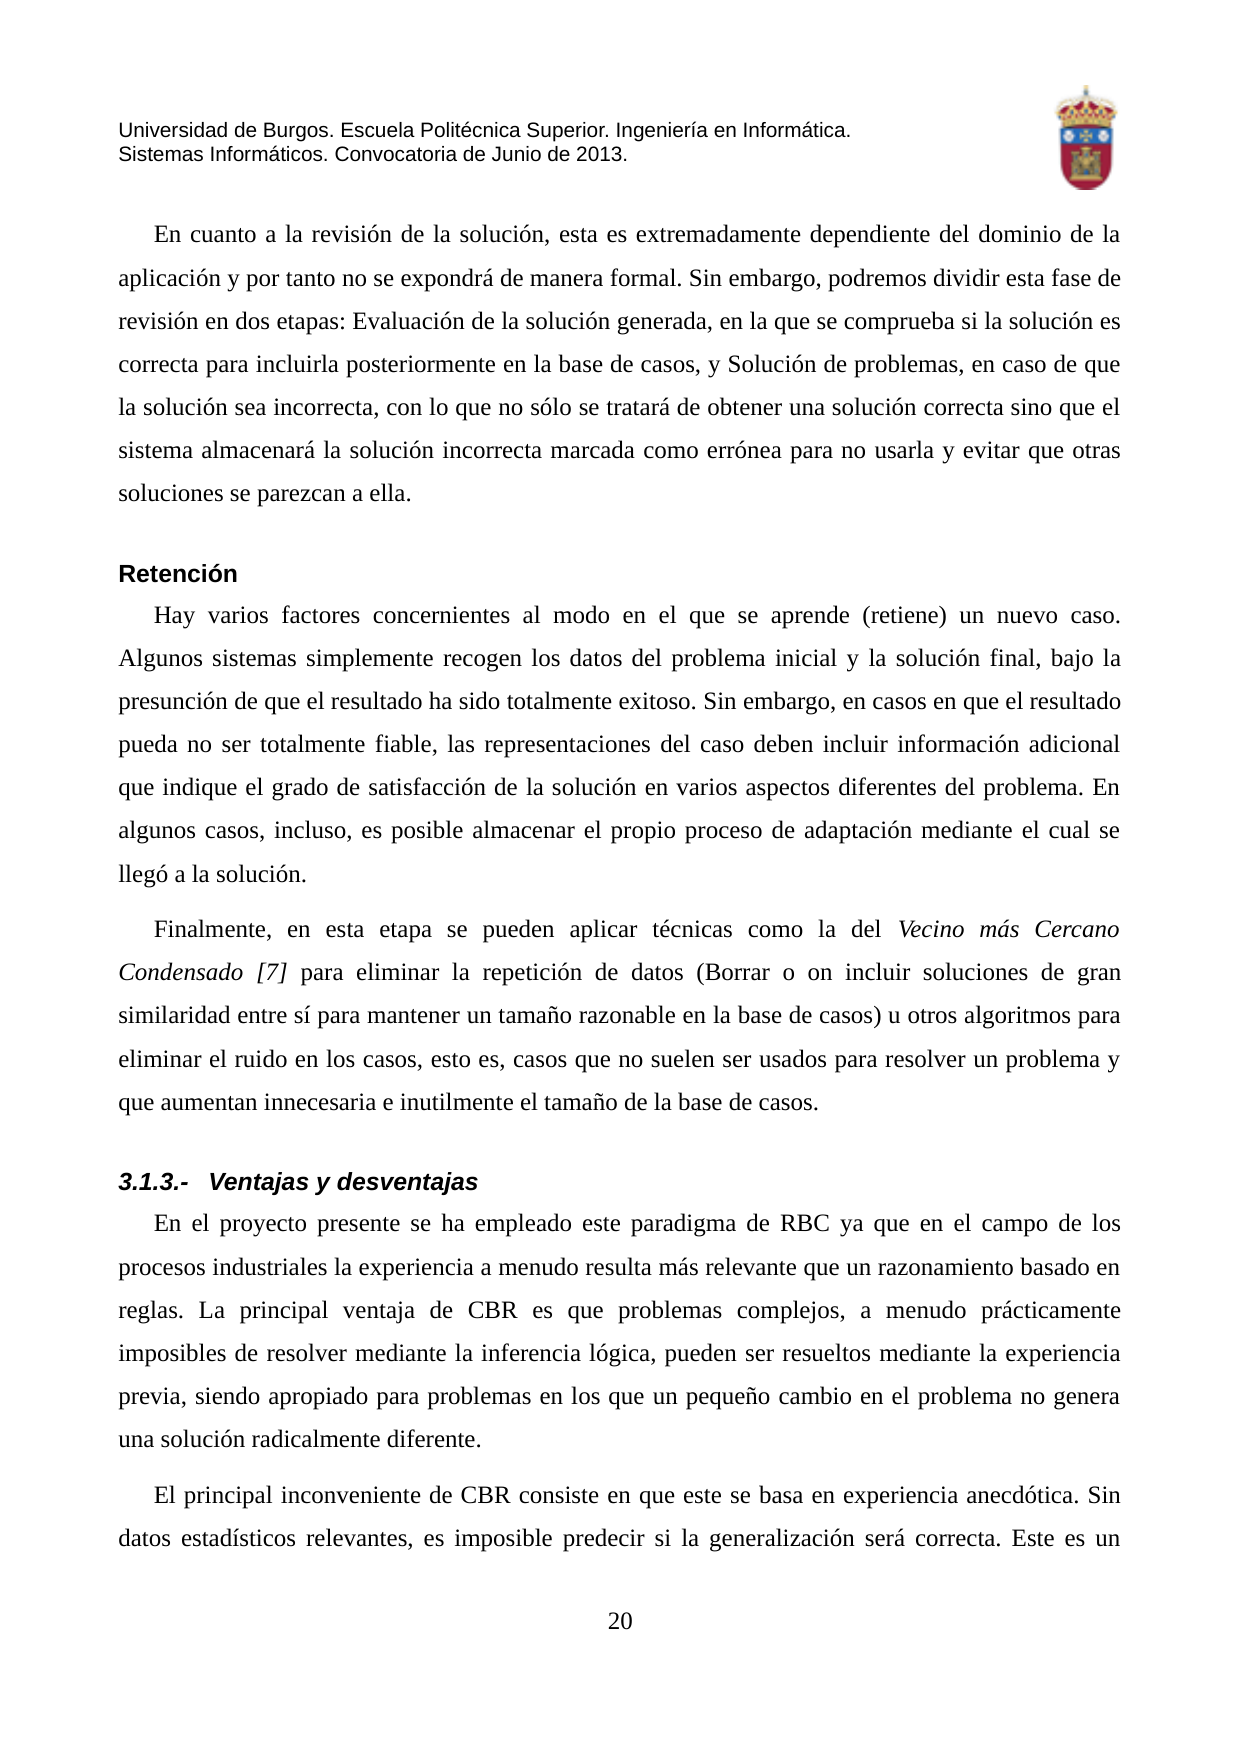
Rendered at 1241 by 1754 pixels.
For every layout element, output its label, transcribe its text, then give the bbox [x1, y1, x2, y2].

subtitle Retención [118, 559, 1122, 587]
text En cuanto a la revisión de la solución, esta es extremadamente dependiente del dominio de la aplicación y por tanto no se expondrá de manera formal. Sin embargo, podremos dividir esta fase de revisión en dos etapas: Evaluación de la solución generada, en la que se comprueba si la solución es correcta para incluirla posteriormente en la base de casos, y Solución de problemas, en caso de que la solución sea incorrecta, con lo que no sólo se tratará de obtener una solución correcta sino que el sistema almacenará la solución incorrecta marcada como errónea para no usarla y evitar que otras soluciones se parezcan a ella. [118, 219, 1122, 507]
text Hay varios factores concernientes al modo en el que se aprende (retiene) un nuevo caso. Algunos sistemas simplemente recogen los datos del problema inicial y la solución final, bajo la presunción de que el resultado ha sido totalmente exitoso. Sin embargo, en casos en que el resultado pueda no ser totalmente fiable, las representaciones del caso deben incluir información adicional que indique el grado de satisfacción de la solución en varios aspectos diferentes del problema. En algunos casos, incluso, es posible almacenar el propio proceso de adaptación mediante el cual se llegó a la solución. [118, 600, 1122, 887]
text En el proyecto presente se ha empleado este paradigma de RBC ya que en el campo de los procesos industriales la experiencia a menudo resulta más relevante que un razonamiento basado en reglas. La principal ventaja de CBR es que problemas complejos, a menudo prácticamente imposibles de resolver mediante la inferencia lógica, pueden ser resueltos mediante la experiencia previa, siendo apropiado para problemas en los que un pequeño cambio en el problema no genera una solución radicalmente diferente. [118, 1208, 1122, 1453]
subtitle Ventajas y desventajas [118, 1167, 1122, 1196]
picture [1053, 85, 1120, 190]
text El principal inconveniente de CBR consiste en que este se basa en experiencia anecdótica. Sin datos estadísticos relevantes, es imposible predecir si la generalización será correcta. Este es un [118, 1480, 1122, 1552]
text Finalmente, en esta etapa se pueden aplicar técnicas como la del Vecino más Cercano Condensado [7] para eliminar la repetición de datos (Borrar o on incluir soluciones de gran similaridad entre sí para mantener un tamaño razonable en la base de casos) u otros algoritmos para eliminar el ruido en los casos, esto es, casos que no suelen ser usados para resolver un problema y que aumentan innecesaria e inutilmente el tamaño de la base de casos. [118, 914, 1122, 1116]
